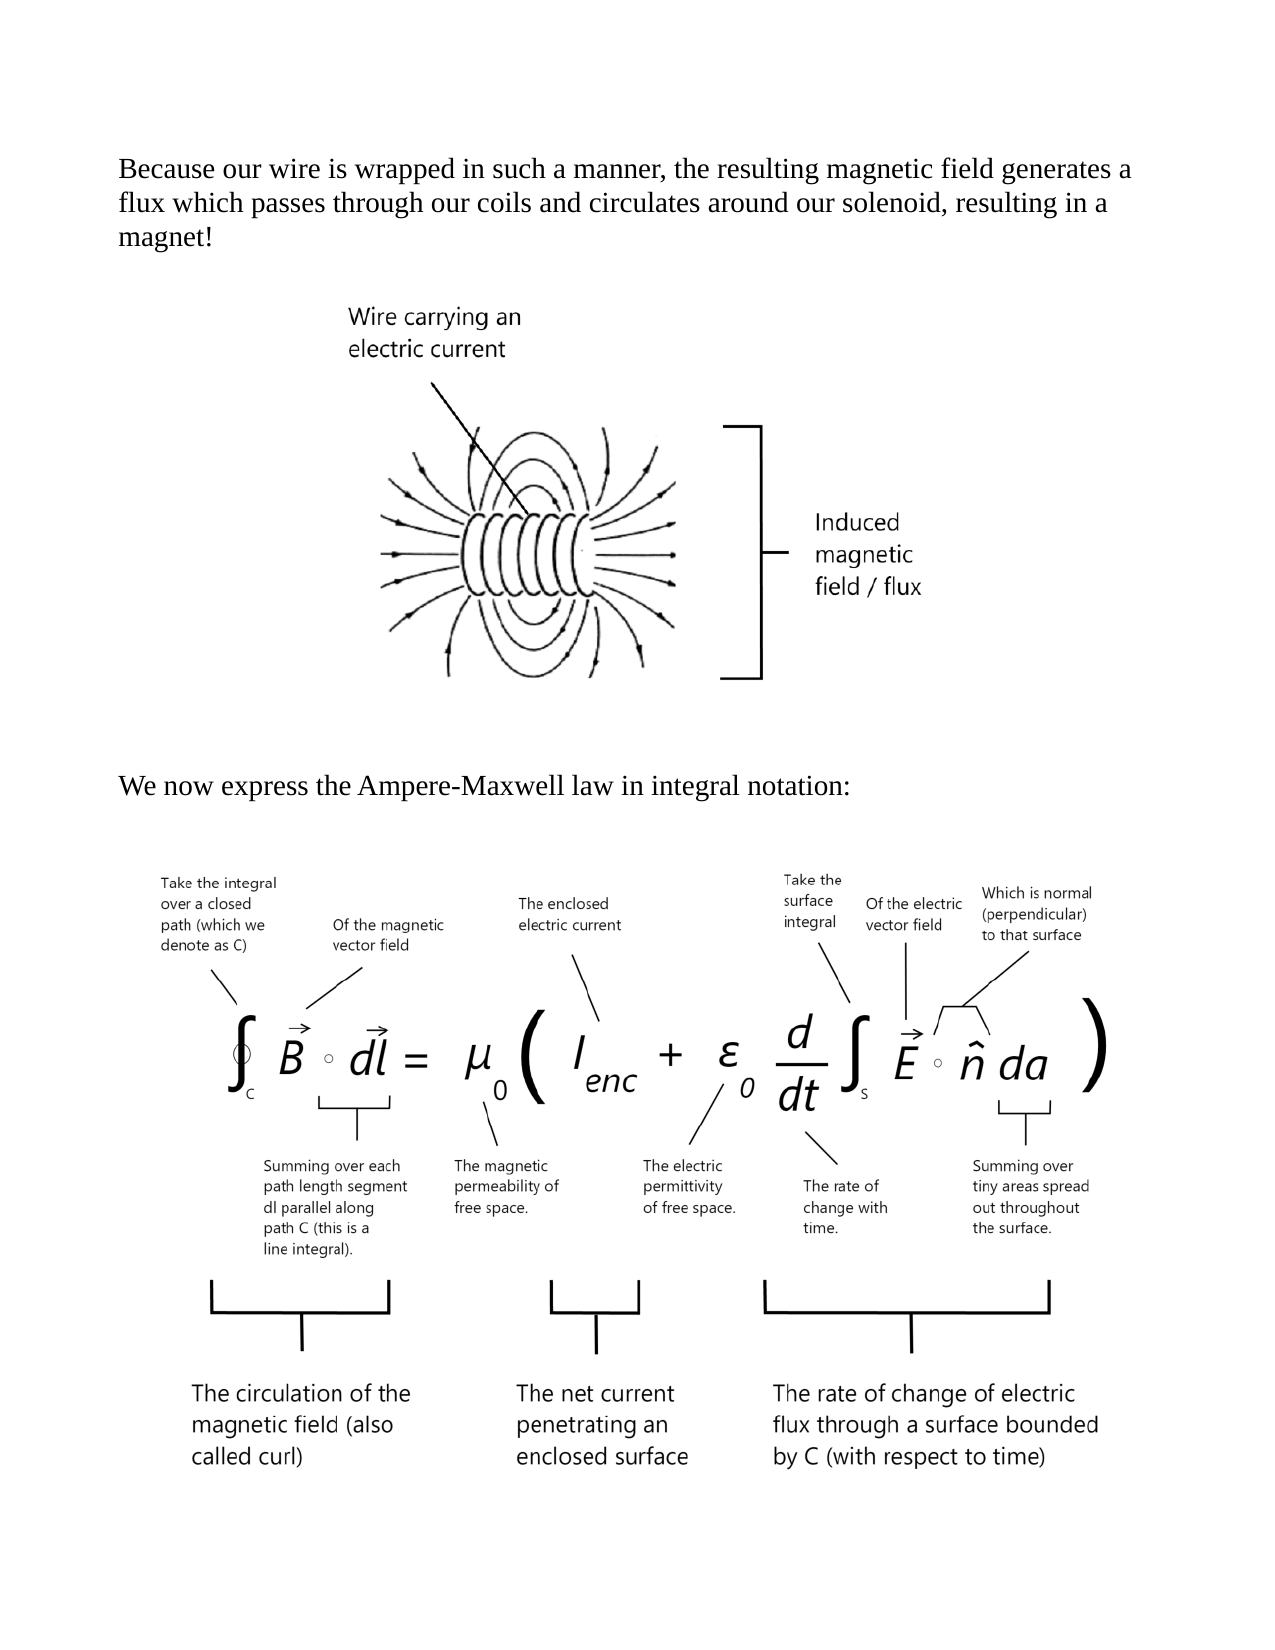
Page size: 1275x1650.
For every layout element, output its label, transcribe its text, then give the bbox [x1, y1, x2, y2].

picture [330, 285, 946, 702]
text Because our wire is wrapped in such a manner, the resulting magnetic field generates a flux which passes through our coils and circulates around our solenoid, resulting in a magnet! [118, 152, 1157, 252]
text We now express the Ampere-Maxwell law in integral notation: [118, 768, 1157, 802]
picture [137, 835, 1138, 1514]
